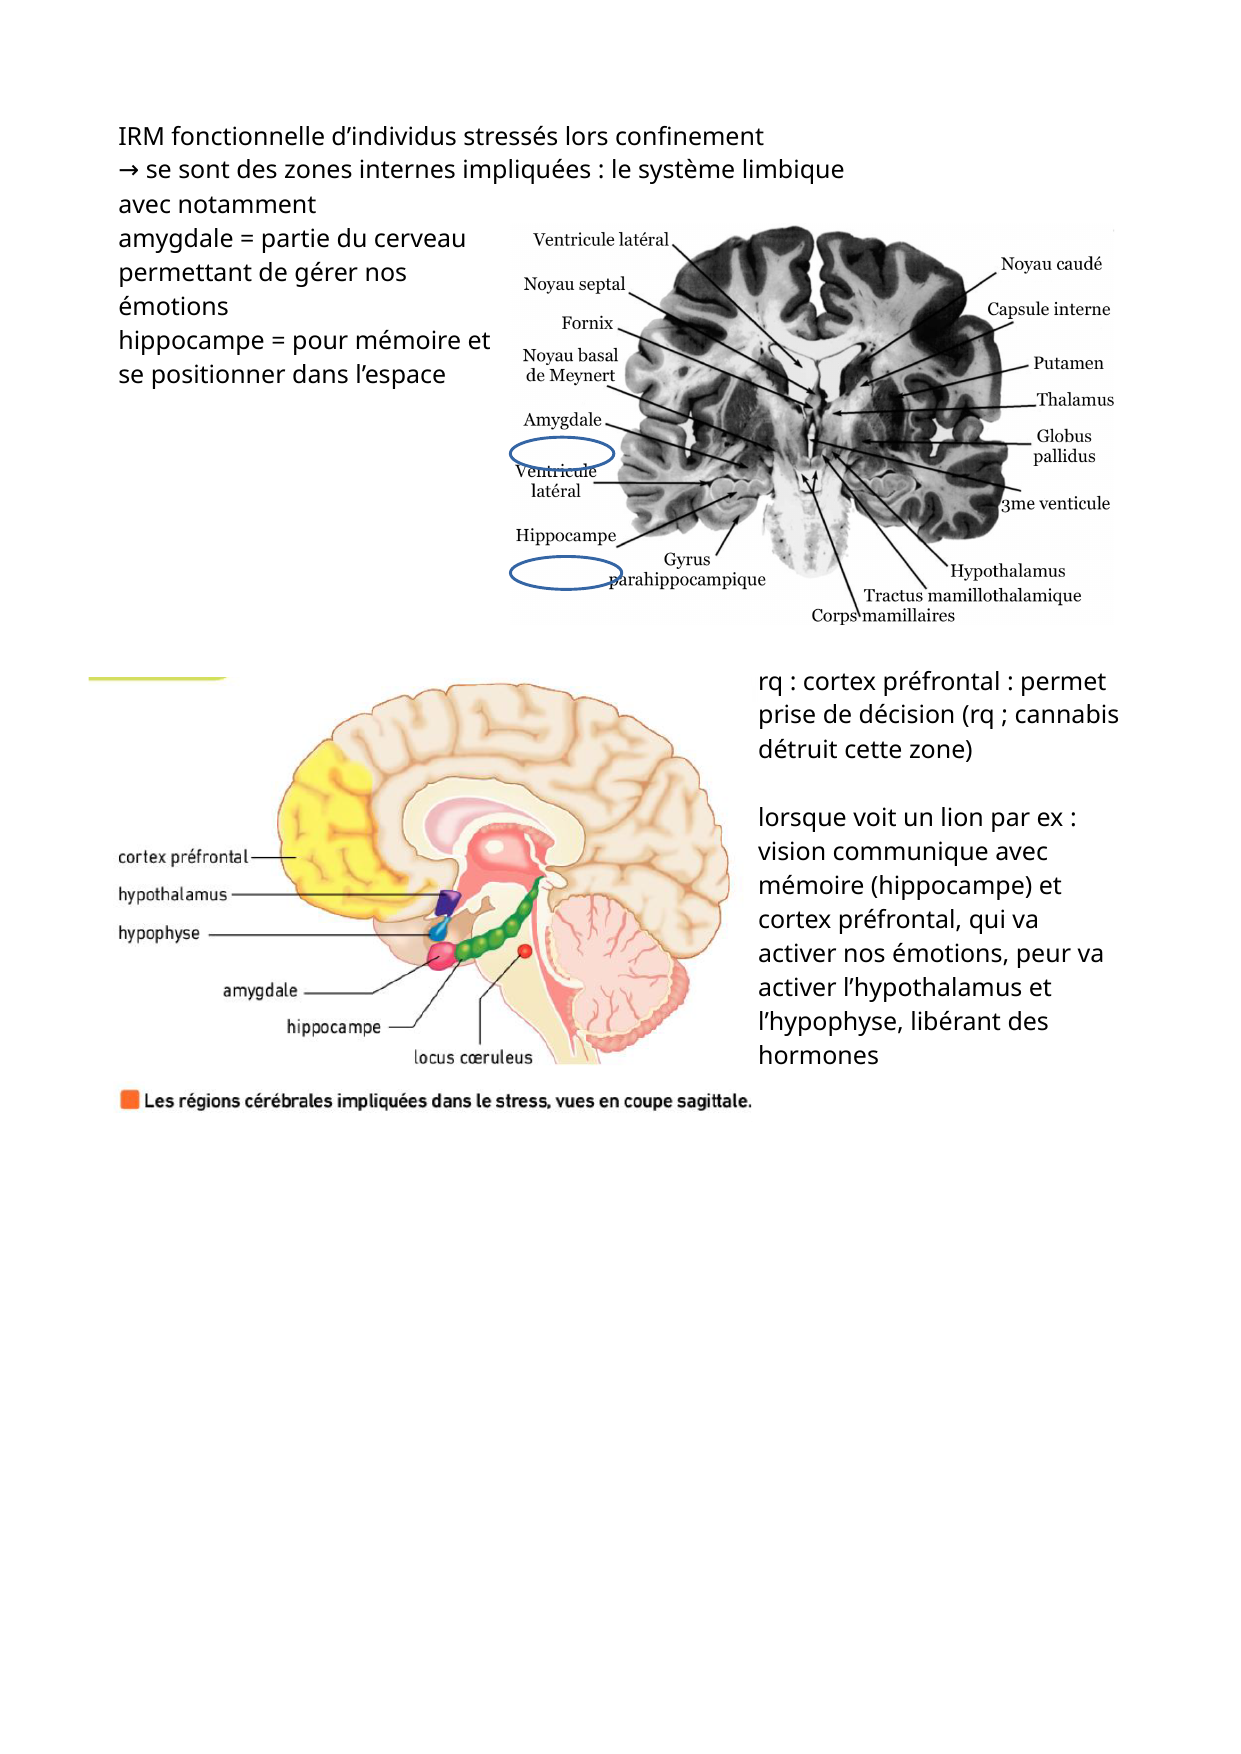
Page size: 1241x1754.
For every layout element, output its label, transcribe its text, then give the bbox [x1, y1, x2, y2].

text → se sont des zones internes impliquées : le système limbique [118, 152, 1122, 186]
text amygdale = partie du cerveau permettant de gérer nos émotions [118, 220, 1122, 322]
text rq : cortex préfrontal : permet prise de décision (rq ; cannabis détruit cette zone) [118, 663, 1122, 765]
picture [513, 558, 620, 587]
text hippocampe = pour mémoire et se positionner dans l’espace [118, 322, 510, 391]
picture [512, 439, 612, 468]
picture [510, 223, 1115, 625]
text vision communique avec mémoire (hippocampe) et cortex préfrontal, qui va activer nos émotions, peur va activer l’hypothalamus et l’hypophyse, libérant des hormones [758, 833, 1122, 1072]
text avec notamment [118, 186, 1122, 220]
picture [88, 677, 758, 1123]
text IRM fonctionnelle d’individus stressés lors confinement [118, 118, 1122, 152]
text lorsque voit un lion par ex : [758, 799, 1122, 833]
